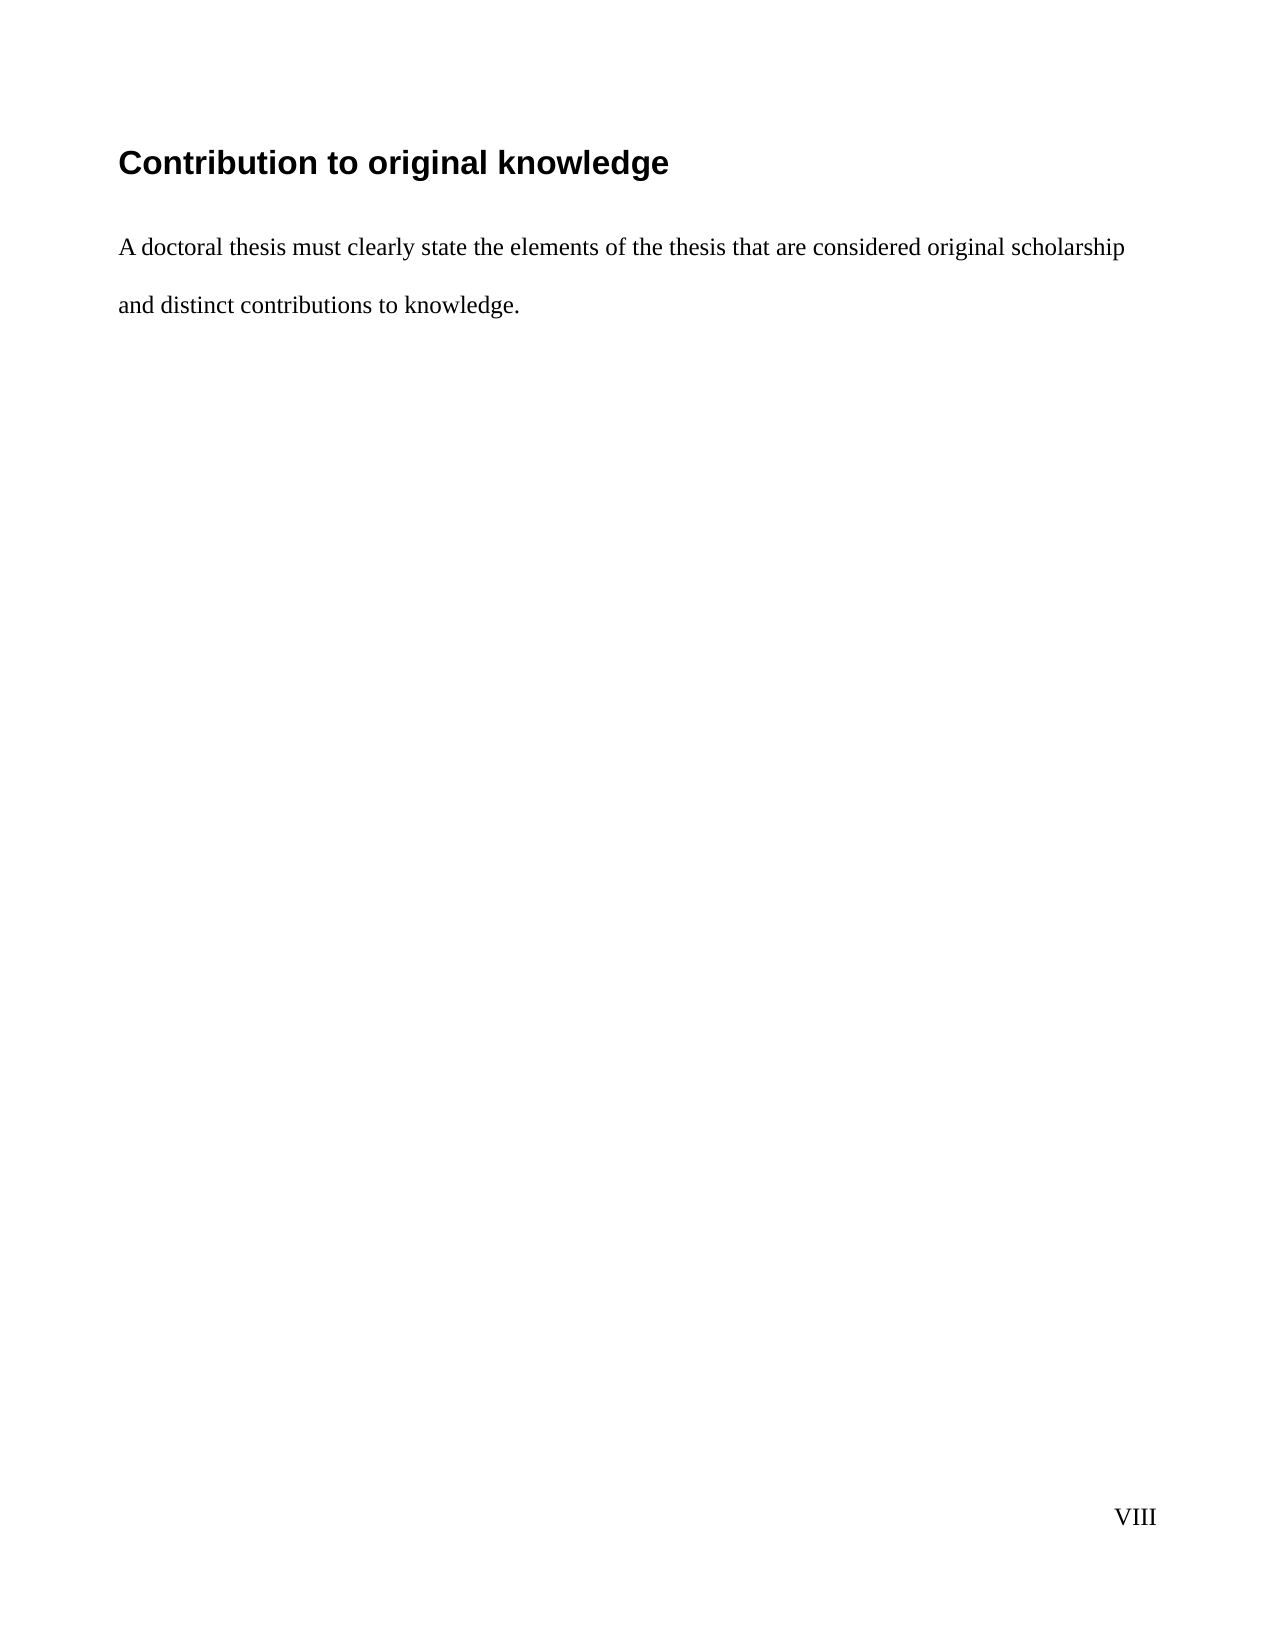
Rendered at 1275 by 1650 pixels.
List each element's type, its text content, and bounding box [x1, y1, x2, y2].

text A doctoral thesis must clearly state the elements of the thesis that are considered original scholarship and distinct contributions to knowledge. [118, 232, 1157, 319]
subtitle Contribution to original knowledge [118, 143, 1157, 182]
